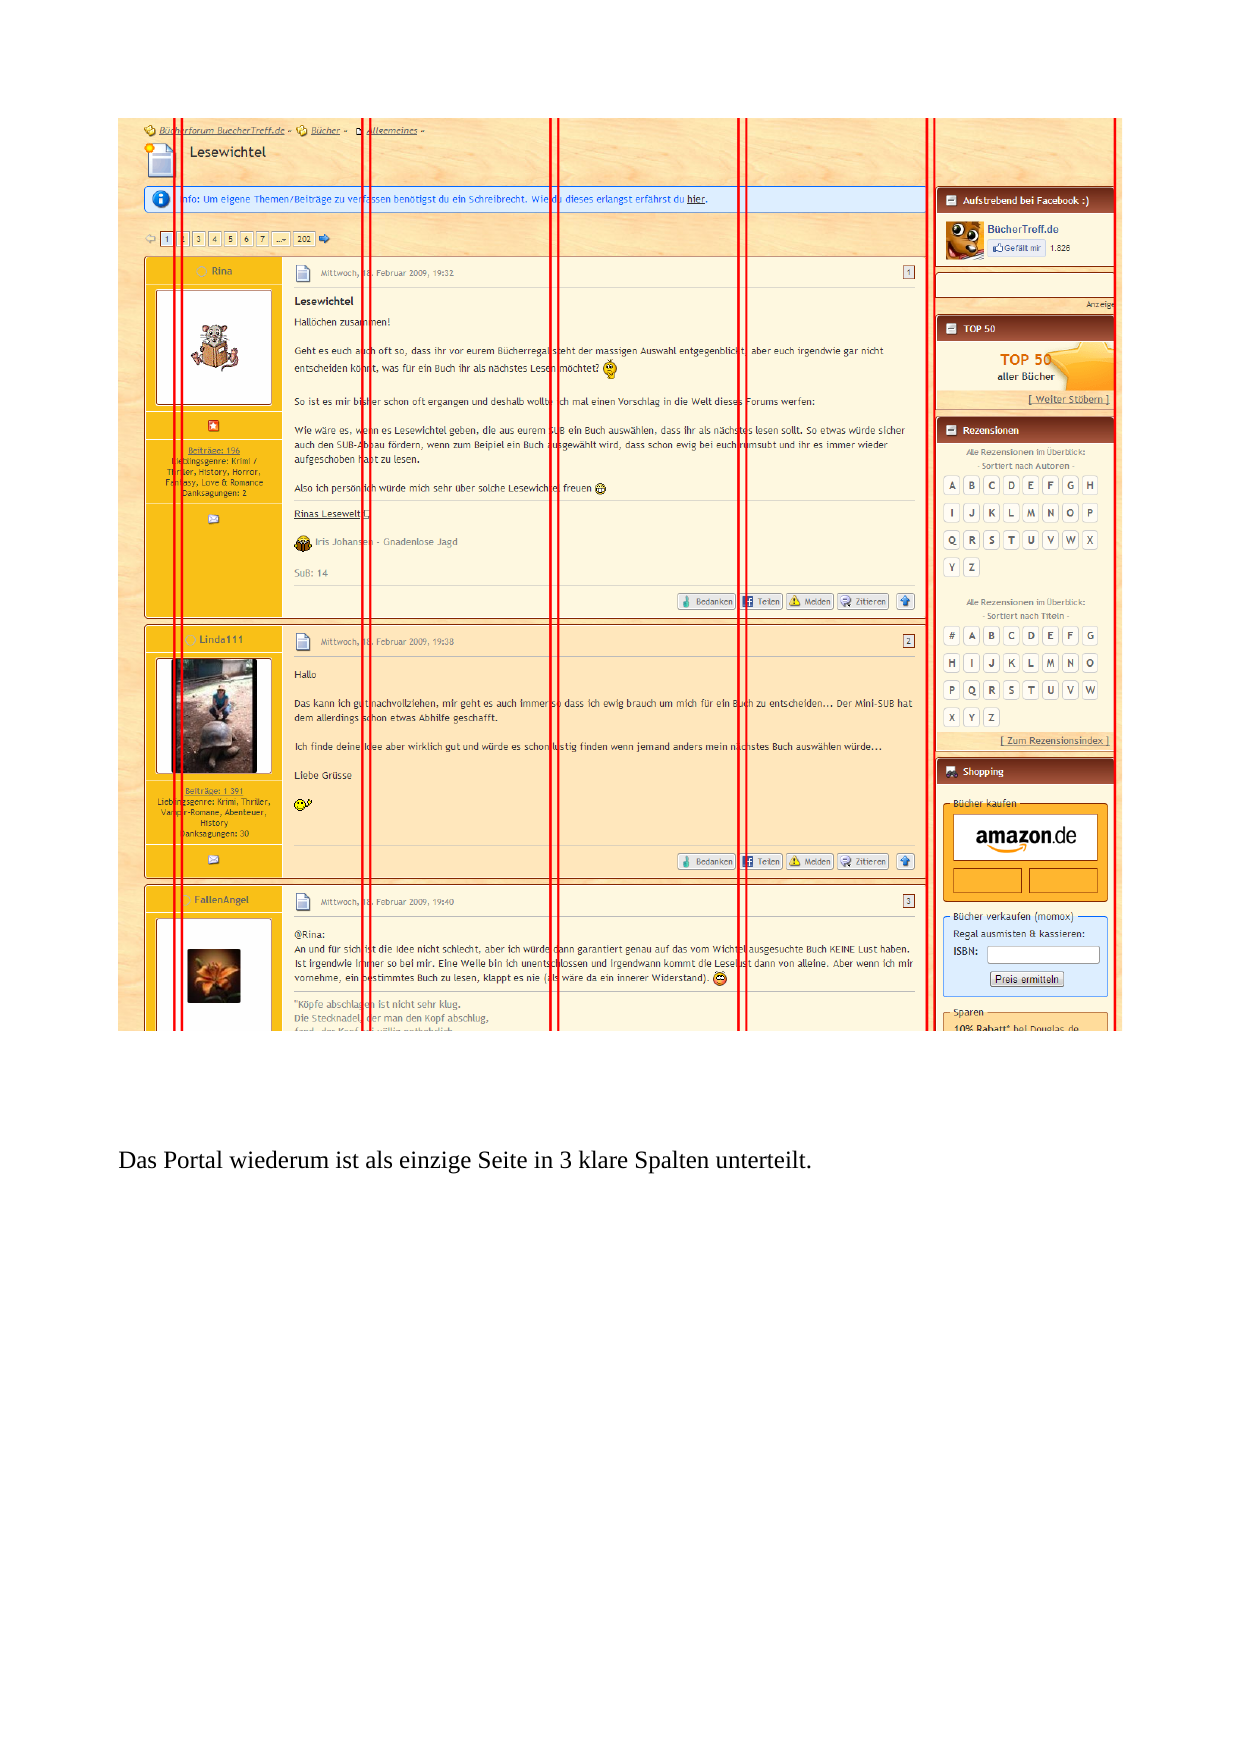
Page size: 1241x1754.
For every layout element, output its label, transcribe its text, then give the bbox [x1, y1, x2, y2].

text Das Portal wiederum ist als einzige Seite in 3 klare Spalten unterteilt. [118, 1145, 1122, 1174]
picture [118, 118, 1123, 1031]
